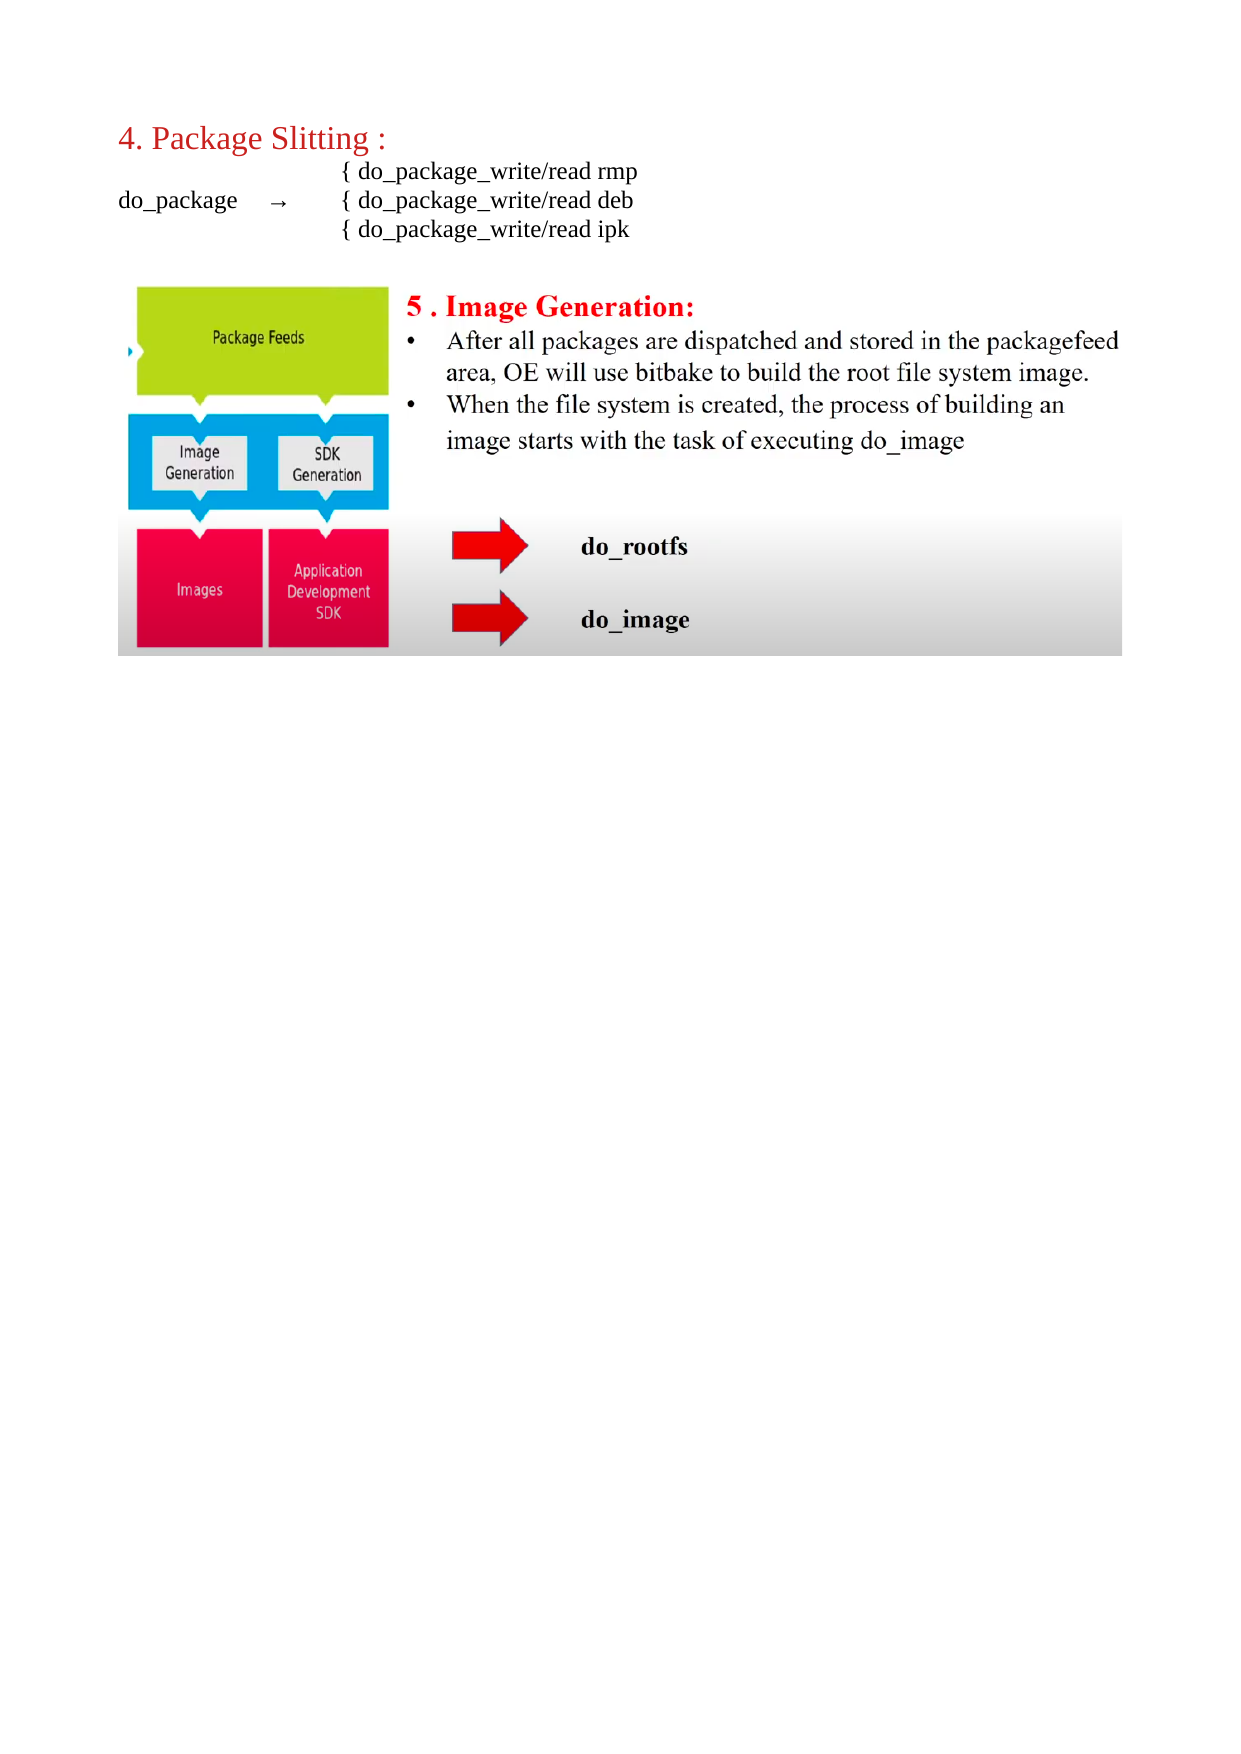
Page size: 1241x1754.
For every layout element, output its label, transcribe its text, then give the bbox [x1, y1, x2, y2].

text { do_package_write/read rmp [118, 156, 1122, 185]
text 4. Package Slitting : [118, 118, 1122, 156]
text { do_package_write/read ipk [118, 214, 1122, 243]
picture [118, 271, 1123, 656]
text do_package → { do_package_write/read deb [118, 185, 1122, 214]
